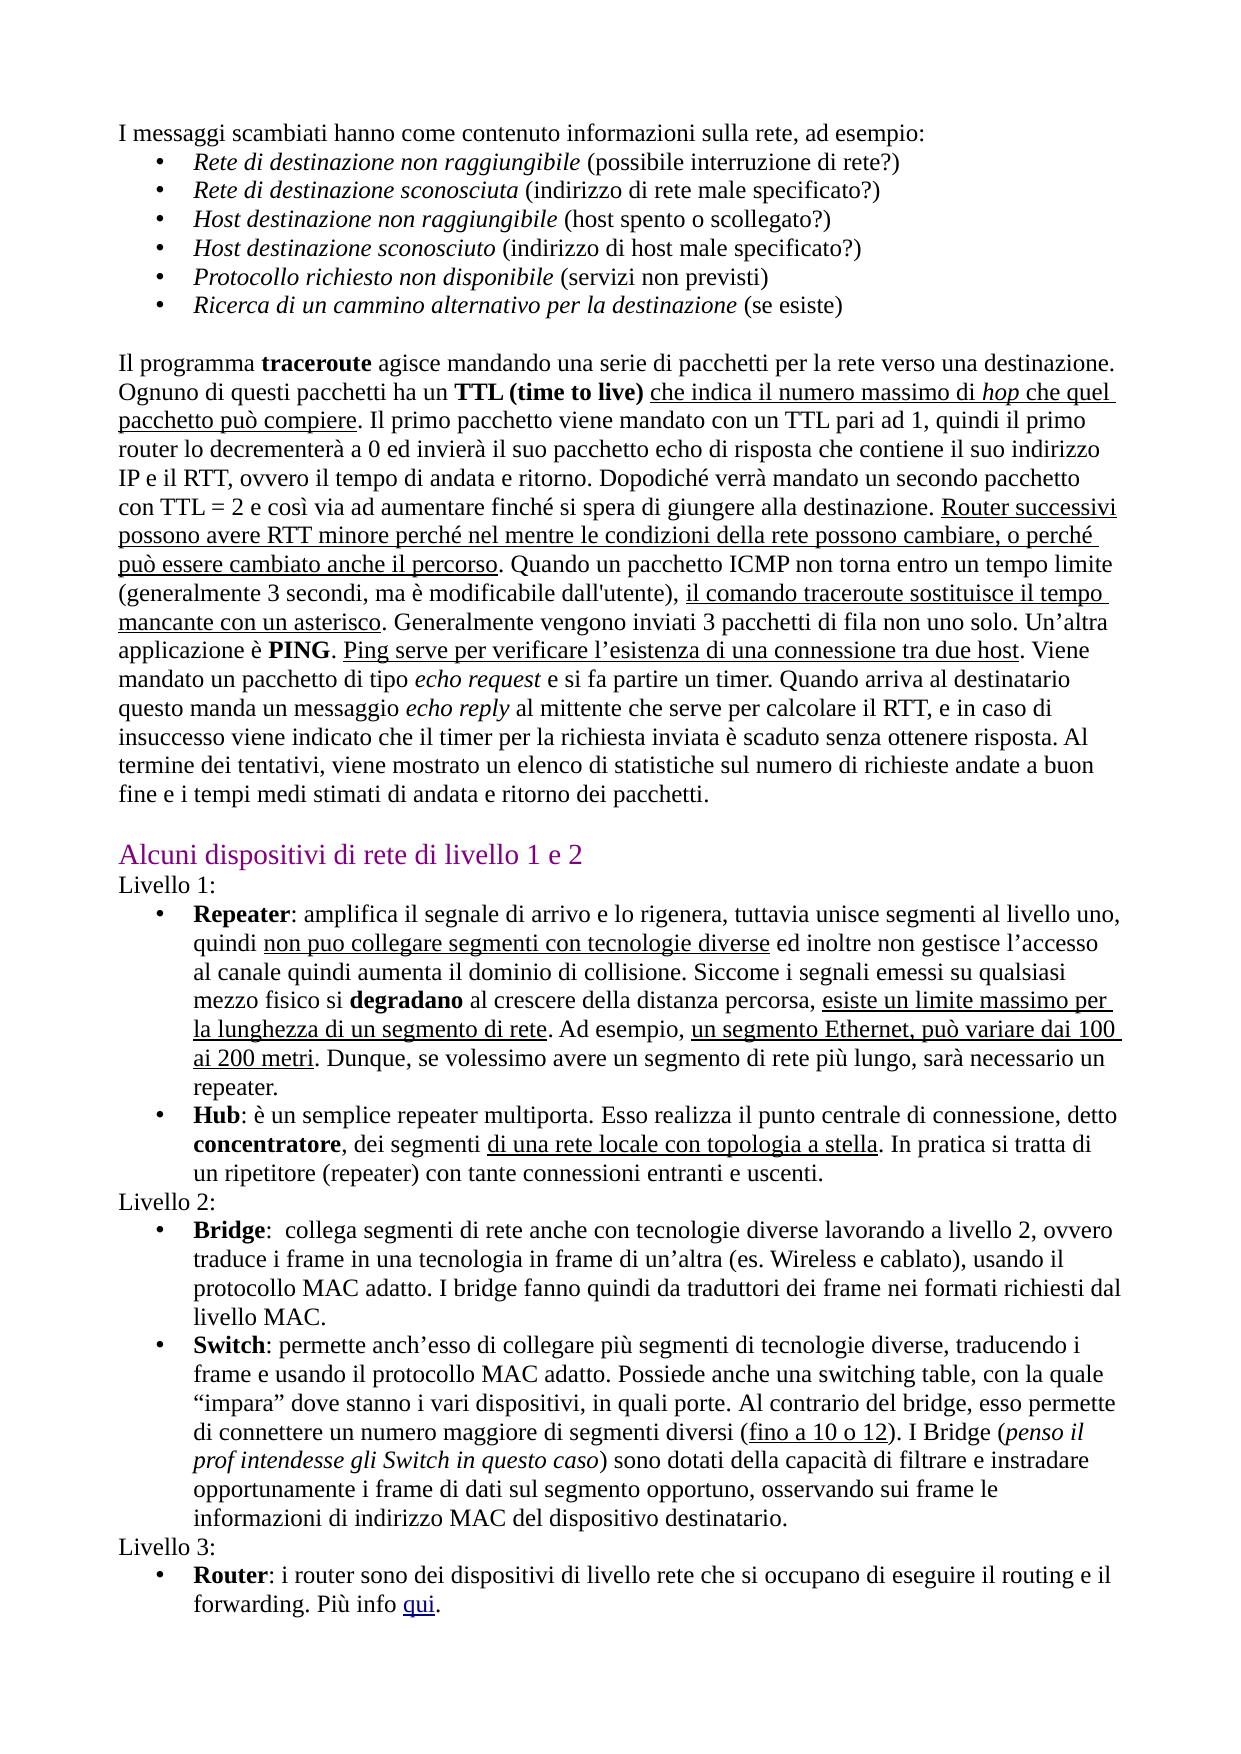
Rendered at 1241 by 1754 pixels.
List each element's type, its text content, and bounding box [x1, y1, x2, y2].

list Rete di destinazione sconosciuta (indirizzo di rete male specificato?) [156, 176, 1122, 204]
list Host destinazione sconosciuto (indirizzo di host male specificato?) [156, 233, 1122, 262]
list Rete di destinazione non raggiungibile (possibile interruzione di rete?) [156, 147, 1122, 176]
list Repeater: amplifica il segnale di arrivo e lo rigenera, tuttavia unisce segmenti al livello uno, quindi non puo collegare segmenti con tecnologie diverse ed inoltre non gestisce l’accesso al canale quindi aumenta il dominio di collisione. Siccome i segnali emessi su qualsiasi mezzo fisico si degradano al crescere della distanza percorsa, esiste un limite massimo per la lunghezza di un segmento di rete. Ad esempio, un segmento Ethernet, può variare dai 100 ai 200 metri. Dunque, se volessimo avere un segmento di rete più lungo, sarà necessario un repeater. [156, 899, 1122, 1100]
text Livello 3: [118, 1532, 1122, 1560]
list Hub: è un semplice repeater multiporta. Esso realizza il punto centrale di connessione, detto concentratore, dei segmenti di una rete locale con topologia a stella. In pratica si tratta di un ripetitore (repeater) con tante connessioni entranti e uscenti. [156, 1100, 1122, 1187]
text Livello 2: [118, 1187, 1122, 1215]
list Switch: permette anch’esso di collegare più segmenti di tecnologie diverse, traducendo i frame e usando il protocollo MAC adatto. Possiede anche una switching table, con la quale “impara” dove stanno i vari dispositivi, in quali porte. Al contrario del bridge, esso permette di connettere un numero maggiore di segmenti diversi (fino a 10 o 12). I Bridge (penso il prof intendesse gli Switch in questo caso) sono dotati della capacità di filtrare e instradare opportunamente i frame di dati sul segmento opportuno, osservando sui frame le informazioni di indirizzo MAC del dispositivo destinatario. [156, 1330, 1122, 1532]
text I messaggi scambiati hanno come contenuto informazioni sulla rete, ad esempio: [118, 118, 1122, 147]
list Host destinazione non raggiungibile (host spento o scollegato?) [156, 204, 1122, 233]
text Alcuni dispositivi di rete di livello 1 e 2 [118, 837, 1122, 870]
text Livello 1: [118, 870, 1122, 899]
text Il programma traceroute agisce mandando una serie di pacchetti per la rete verso una destinazione. Ognuno di questi pacchetti ha un TTL (time to live) che indica il numero massimo di hop che quel pacchetto può compiere. Il primo pacchetto viene mandato con un TTL pari ad 1, quindi il primo router lo decrementerà a 0 ed invierà il suo pacchetto echo di risposta che contiene il suo indirizzo IP e il RTT, ovvero il tempo di andata e ritorno. Dopodiché verrà mandato un secondo pacchetto con TTL = 2 e così via ad aumentare finché si spera di giungere alla destinazione. Router successivi possono avere RTT minore perché nel mentre le condizioni della rete possono cambiare, o perché può essere cambiato anche il percorso. Quando un pacchetto ICMP non torna entro un tempo limite (generalmente 3 secondi, ma è modificabile dall'utente), il comando traceroute sostituisce il tempo mancante con un asterisco. Generalmente vengono inviati 3 pacchetti di fila non uno solo. Un’altra applicazione è PING. Ping serve per verificare l’esistenza di una connessione tra due host. Viene mandato un pacchetto di tipo echo request e si fa partire un timer. Quando arriva al destinatario questo manda un messaggio echo reply al mittente che serve per calcolare il RTT, e in caso di insuccesso viene indicato che il timer per la richiesta inviata è scaduto senza ottenere risposta. Al termine dei tentativi, viene mostrato un elenco di statistiche sul numero di richieste andate a buon fine e i tempi medi stimati di andata e ritorno dei pacchetti. [118, 348, 1122, 808]
list Protocollo richiesto non disponibile (servizi non previsti) [156, 262, 1122, 291]
list Bridge: collega segmenti di rete anche con tecnologie diverse lavorando a livello 2, ovvero traduce i frame in una tecnologia in frame di un’altra (es. Wireless e cablato), usando il protocollo MAC adatto. I bridge fanno quindi da traduttori dei frame nei formati richiesti dal livello MAC. [156, 1215, 1122, 1330]
list Ricerca di un cammino alternativo per la destinazione (se esiste) [156, 291, 1122, 319]
list Router: i router sono dei dispositivi di livello rete che si occupano di eseguire il routing e il forwarding. Più info qui. [156, 1560, 1122, 1618]
